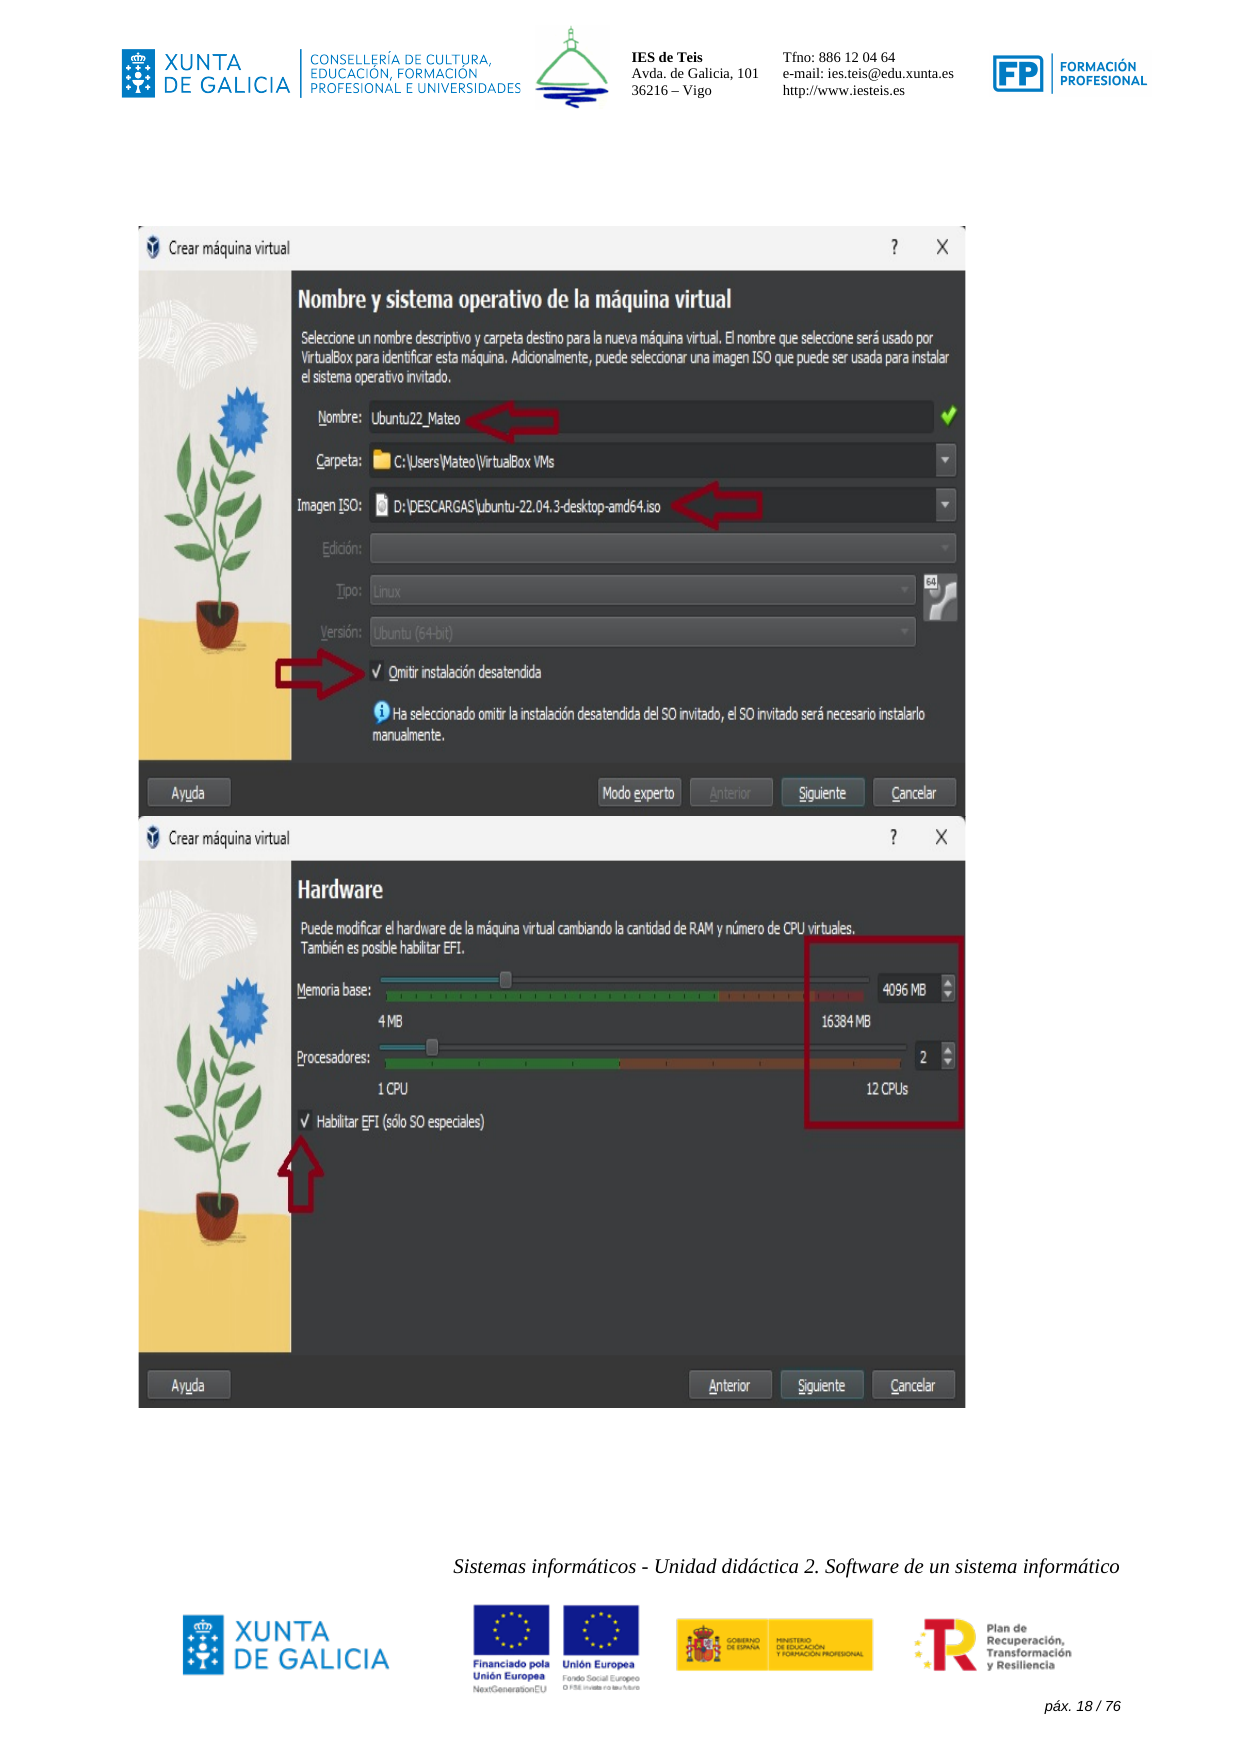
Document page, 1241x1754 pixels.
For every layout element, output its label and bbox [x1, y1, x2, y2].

picture [121, 49, 521, 98]
picture [534, 25, 611, 110]
picture [138, 226, 966, 1408]
picture [182, 1593, 1085, 1700]
picture [989, 50, 1153, 97]
